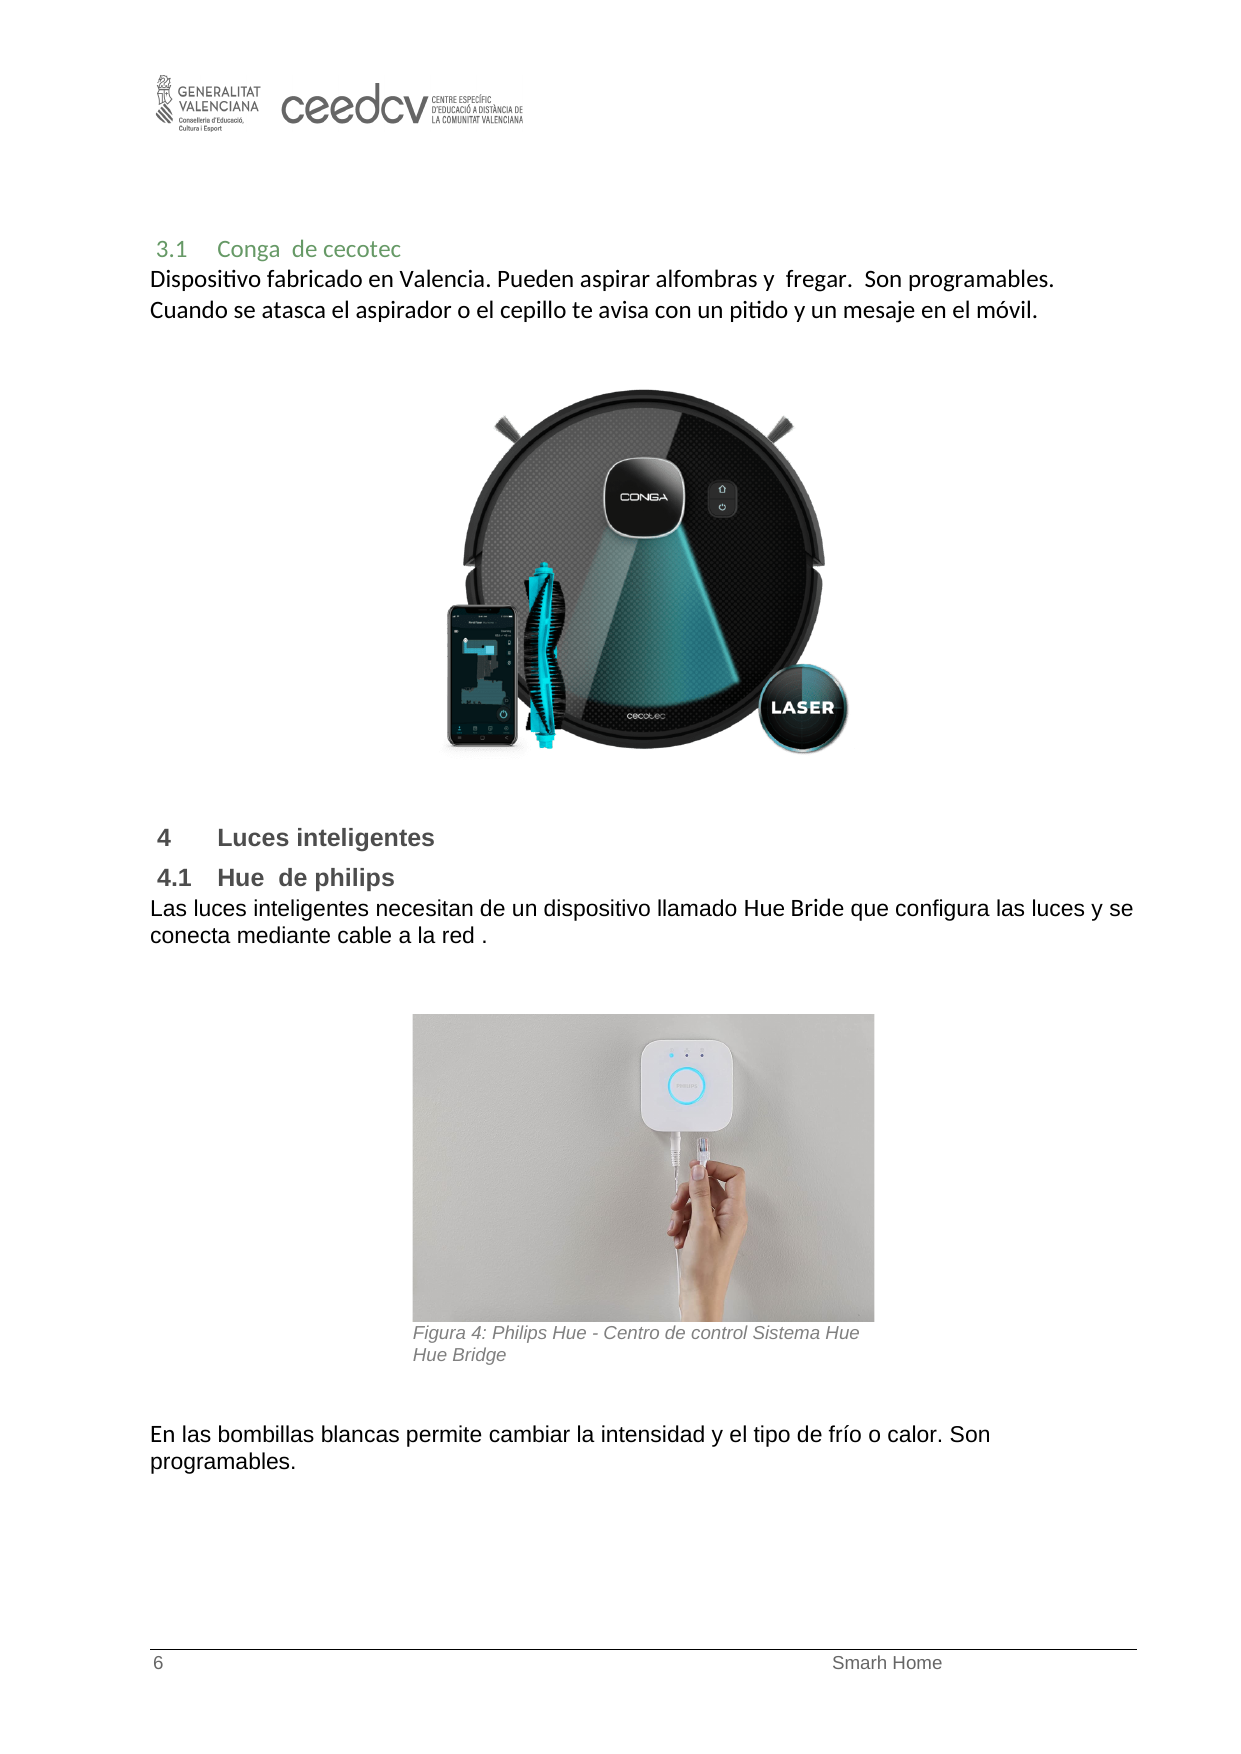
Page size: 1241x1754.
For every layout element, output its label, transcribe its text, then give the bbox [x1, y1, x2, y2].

text Dispositivo fabricado en Valencia. Pueden aspirar alfombras y fregar. Son programables. Cuando se atasca el aspirador o el cepillo te avisa con un pitido y un mesaje en el móvil. [150, 263, 1137, 324]
picture [420, 350, 867, 796]
picture [412, 1014, 875, 1322]
subtitle Hue de philips [150, 865, 1137, 892]
subtitle Conga de cecotec [150, 236, 1137, 263]
text Las luces inteligentes necesitan de un dispositivo llamado Hue Bride que configura las luces y se conecta mediante cable a la red . [150, 892, 1137, 949]
text Figura 4: Philips Hue - Centro de control Sistema Hue Hue Bridge [413, 1322, 874, 1365]
subtitle Luces inteligentes [150, 825, 1137, 852]
picture [155, 75, 523, 132]
text En las bombillas blancas permite cambiar la intensidad y el tipo de frío o calor. Son programables. [150, 1418, 1137, 1474]
